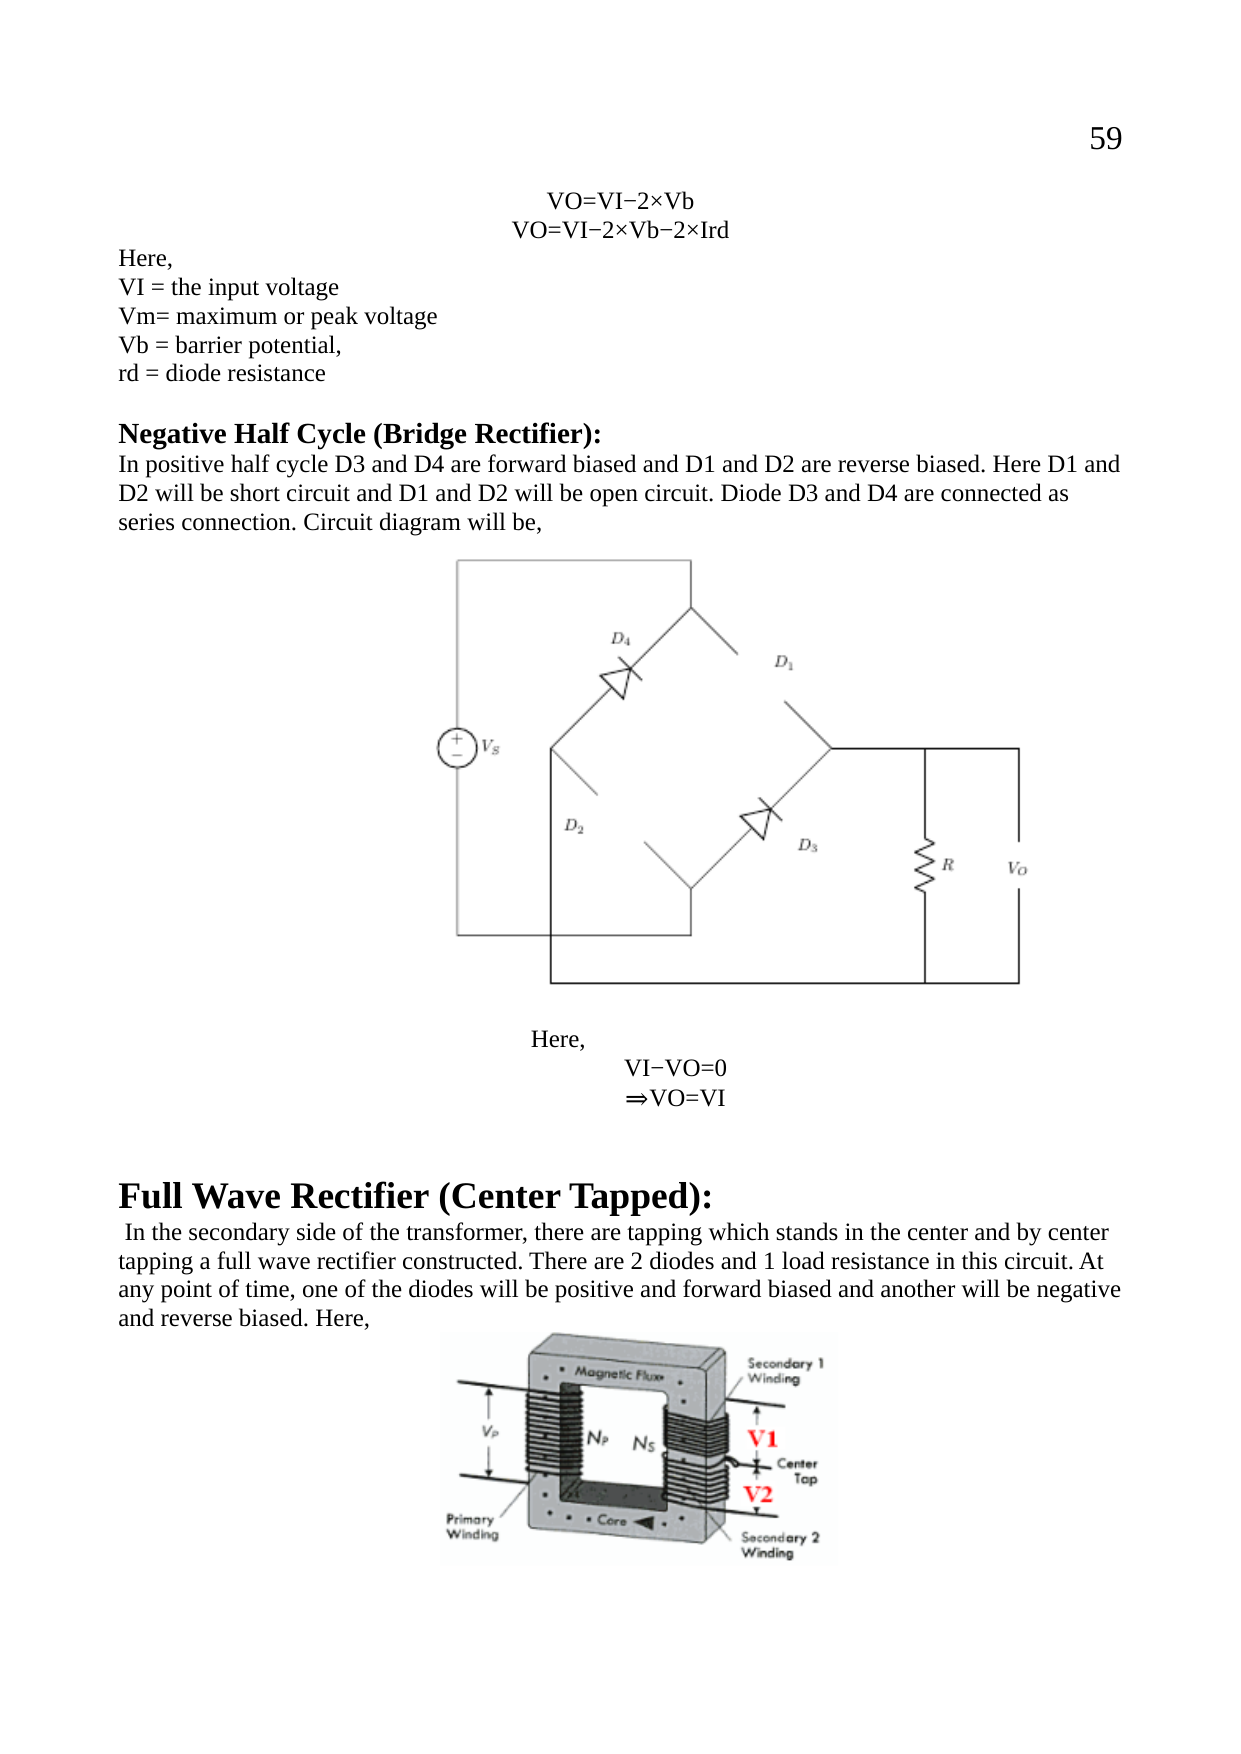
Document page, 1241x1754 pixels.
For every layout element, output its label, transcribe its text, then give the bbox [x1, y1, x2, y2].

text ⇒VO=VI [118, 1081, 1122, 1112]
text VO=VI−2×Vb [118, 186, 1122, 215]
text In the secondary side of the transformer, there are tapping which stands in the center and by center tapping a full wave rectifier constructed. There are 2 diodes and 1 load resistance in this circuit. At any point of time, one of the diodes will be positive and forward biased and another will be negative and reverse biased. Here, [118, 1217, 1122, 1332]
text In positive half cycle D3 and D4 are forward biased and D1 and D2 are reverse biased. Here D1 and D2 will be short circuit and D1 and D2 will be open circuit. Diode D3 and D4 are connected as series connection. Circuit diagram will be, [118, 449, 1122, 536]
text Full Wave Rectifier (Center Tapped): [118, 1174, 1122, 1217]
text VO=VI−2×Vb−2×Ird [118, 215, 1122, 243]
text VI−VO=0 [118, 1053, 1122, 1081]
text Here, [118, 1024, 1122, 1053]
picture [430, 535, 1058, 996]
text Negative Half Cycle (Bridge Rectifier): [118, 416, 1122, 449]
picture [436, 1332, 839, 1570]
text rd = diode resistance [118, 358, 1122, 387]
text VI = the input voltage [118, 272, 1122, 301]
text Here, [118, 243, 1122, 272]
text Vb = barrier potential, [118, 330, 1122, 358]
text Vm= maximum or peak voltage [118, 301, 1122, 330]
